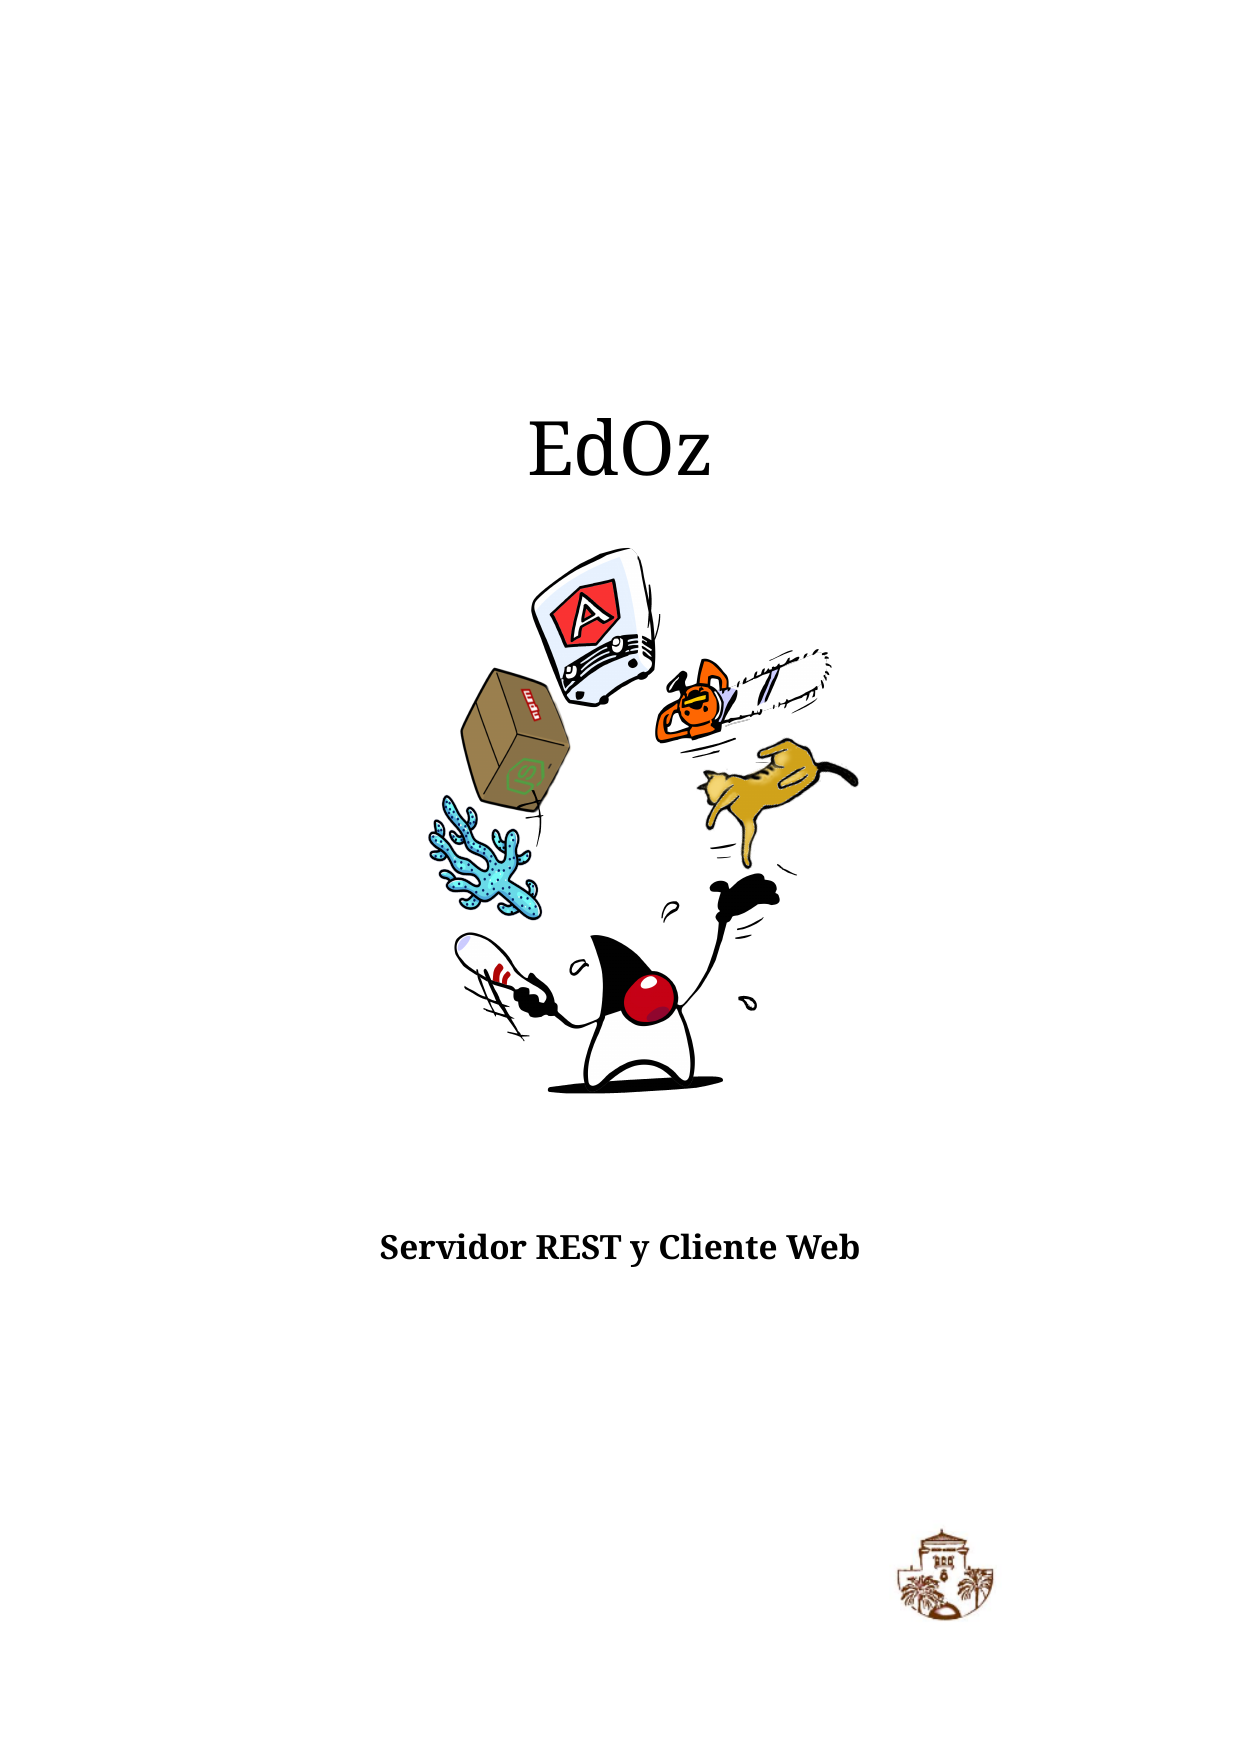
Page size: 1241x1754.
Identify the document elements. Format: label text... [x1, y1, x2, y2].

text Servidor REST y Cliente Web [118, 1224, 1122, 1269]
text EdOz [118, 395, 1122, 497]
picture [375, 541, 865, 1094]
picture [889, 1520, 1002, 1633]
